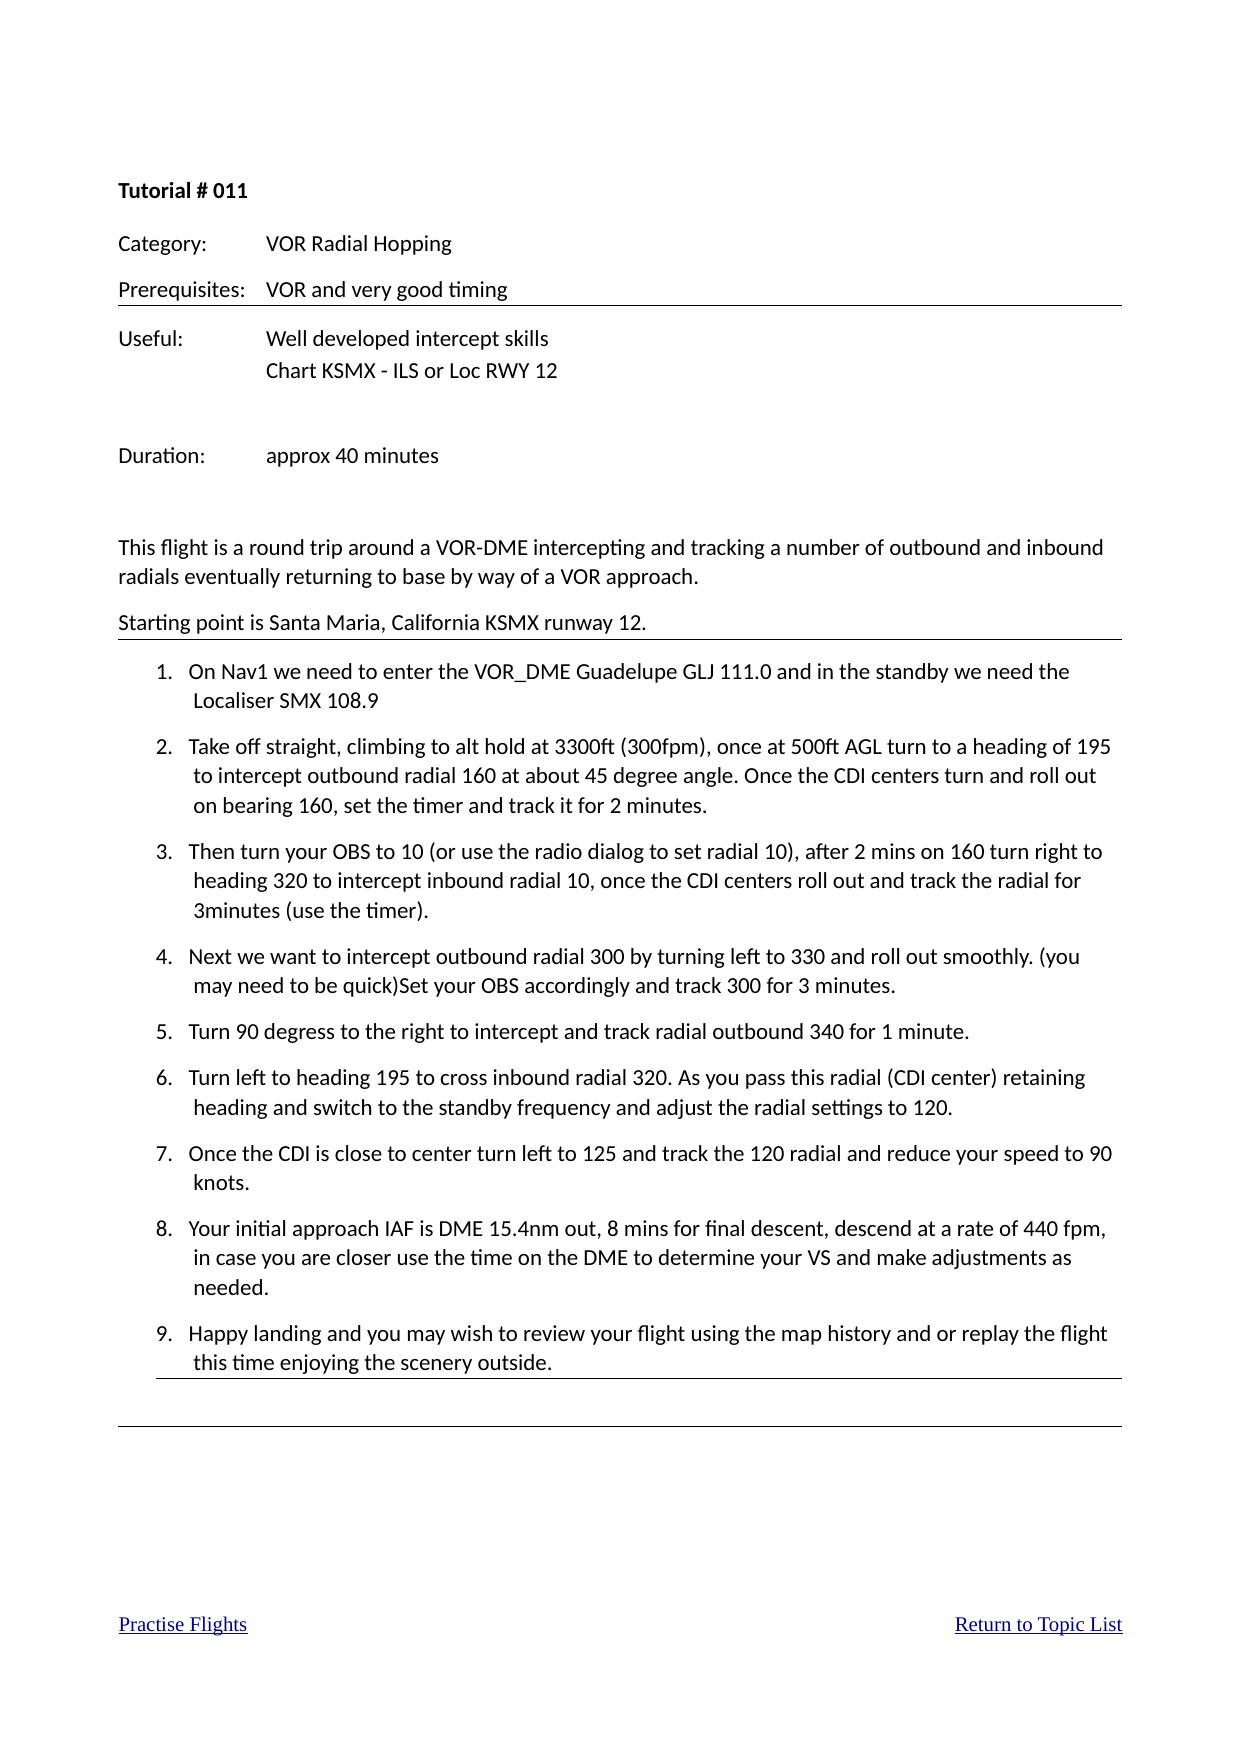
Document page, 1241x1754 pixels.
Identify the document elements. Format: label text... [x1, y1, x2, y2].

text Useful: Well developed intercept skills Chart KSMX - ILS or Loc RWY 12 [118, 324, 1122, 416]
text Tutorial # 011 [118, 176, 1122, 204]
text Duration: approx 40 minutes [118, 441, 1122, 469]
list Happy landing and you may wish to review your flight using the map history and or replay the flight this time enjoying the scenery outside. [156, 1319, 1122, 1378]
list On Nav1 we need to enter the VOR_DME Guadelupe GLJ 111.0 and in the standby we need the Localiser SMX 108.9 [156, 657, 1122, 714]
text Category: VOR Radial Hopping [118, 229, 1122, 257]
list Then turn your OBS to 10 (or use the radio dialog to set radial 10), after 2 mins on 160 turn right to heading 320 to intercept inbound radial 10, once the CDI centers roll out and track the radial for 3minutes (use the timer). [156, 837, 1122, 924]
list Your initial approach IAF is DME 15.4nm out, 8 mins for final descent, descend at a rate of 440 fpm, in case you are closer use the time on the DME to determine your VS and make adjustments as needed. [156, 1214, 1122, 1301]
list Turn 90 degress to the right to intercept and track radial outbound 340 for 1 minute. [156, 1017, 1122, 1045]
list Once the CDI is close to center turn left to 125 and track the 120 radial and reduce your speed to 90 knots. [156, 1139, 1122, 1196]
text Prerequisites: VOR and very good timing [118, 275, 1122, 305]
list Take off straight, climbing to alt hold at 3300ft (300fpm), once at 500ft AGL turn to a heading of 195 to intercept outbound radial 160 at about 45 degree angle. Once the CDI centers turn and roll out on bearing 160, set the timer and track it for 2 minutes. [156, 732, 1122, 819]
list Turn left to heading 195 to cross inbound radial 320. As you pass this radial (CDI center) retaining heading and switch to the standby frequency and adjust the radial settings to 120. [156, 1063, 1122, 1121]
text Starting point is Santa Maria, California KSMX runway 12. [118, 608, 1122, 639]
list Next we want to intercept outbound radial 300 by turning left to 330 and roll out smoothly. (you may need to be quick)Set your OBS accordingly and track 300 for 3 minutes. [156, 942, 1122, 999]
text This flight is a round trip around a VOR-DME intercepting and tracking a number of outbound and inbound radials eventually returning to base by way of a VOR approach. [118, 533, 1122, 591]
